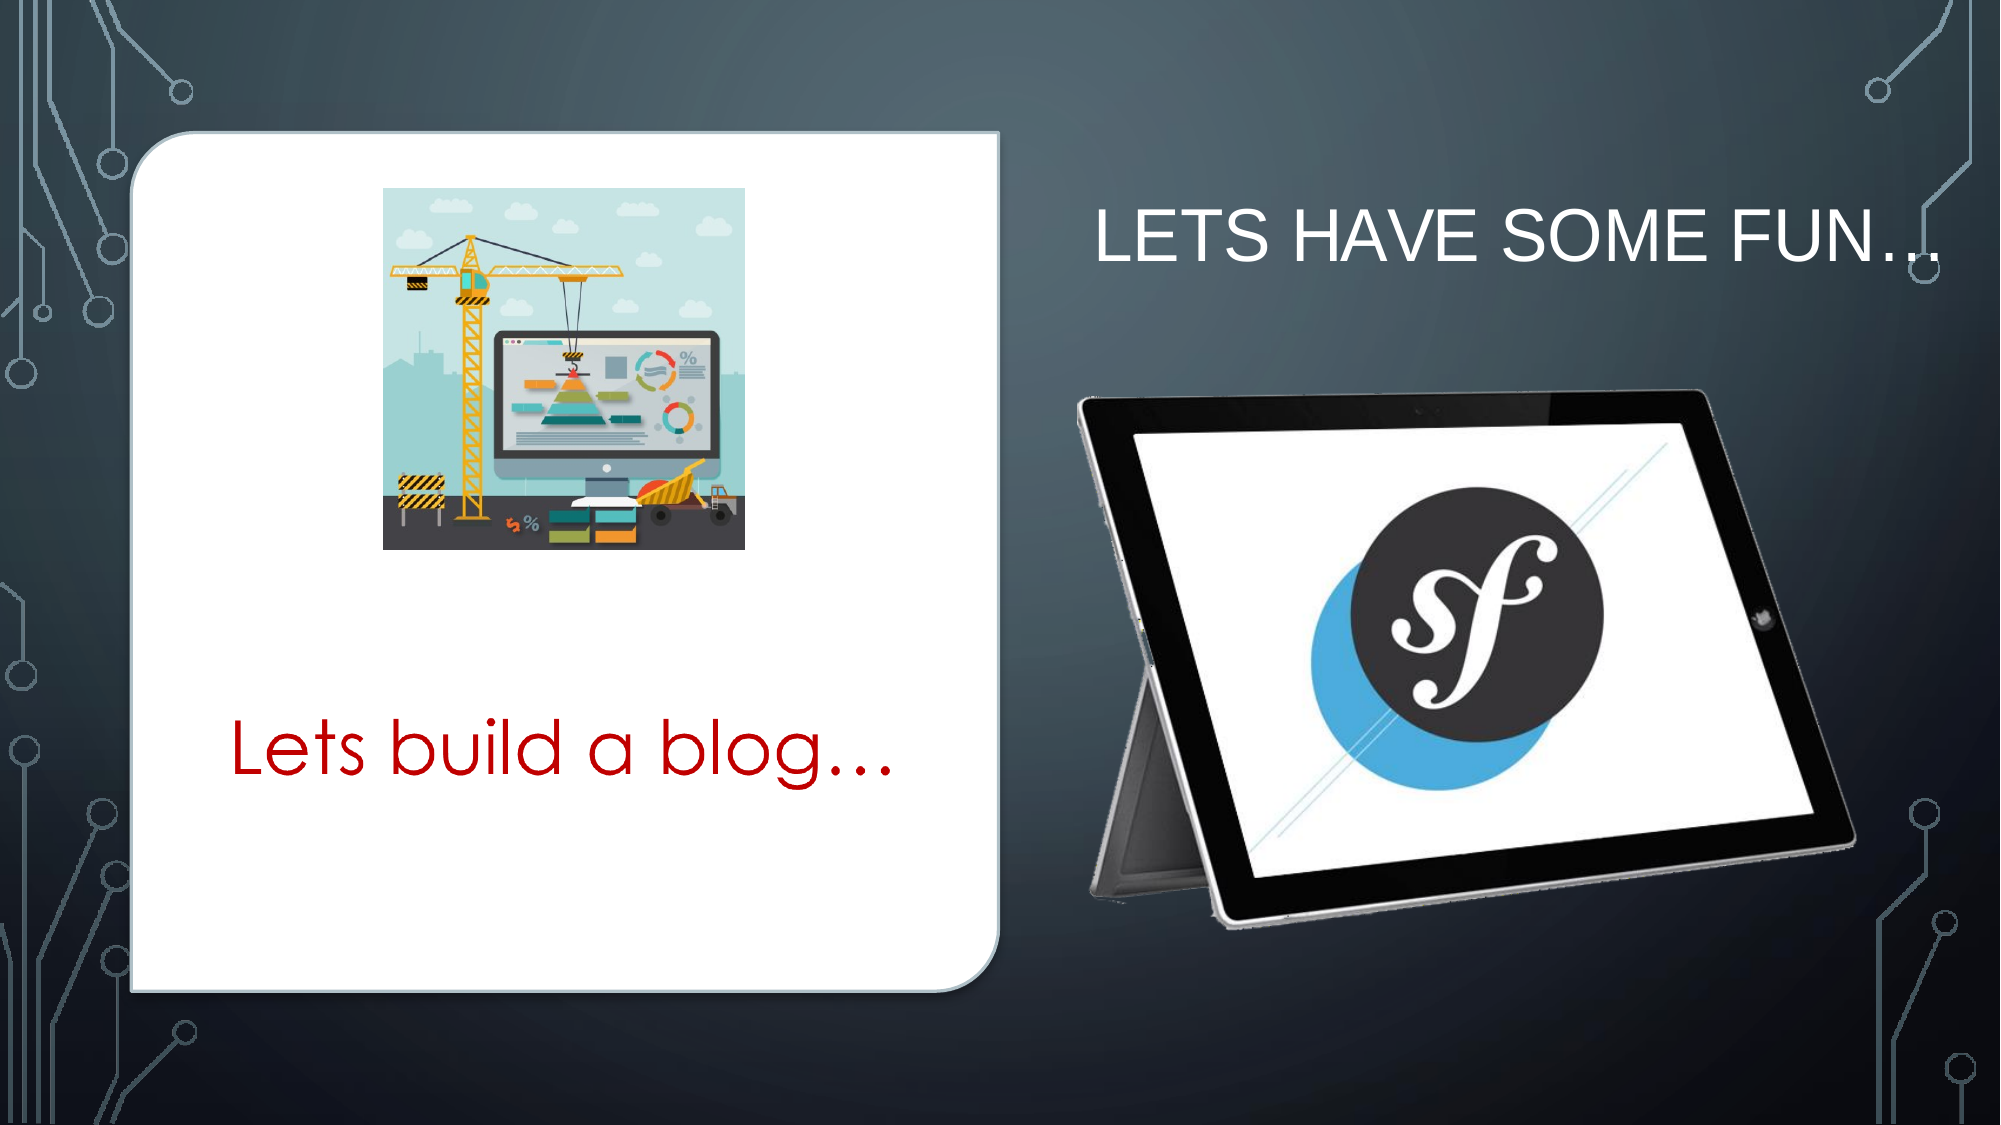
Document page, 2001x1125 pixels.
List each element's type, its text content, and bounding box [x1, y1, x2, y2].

picture [0, 0, 2000, 1125]
subtitle LETS HAVE SOME FUN… [1093, 191, 1971, 278]
